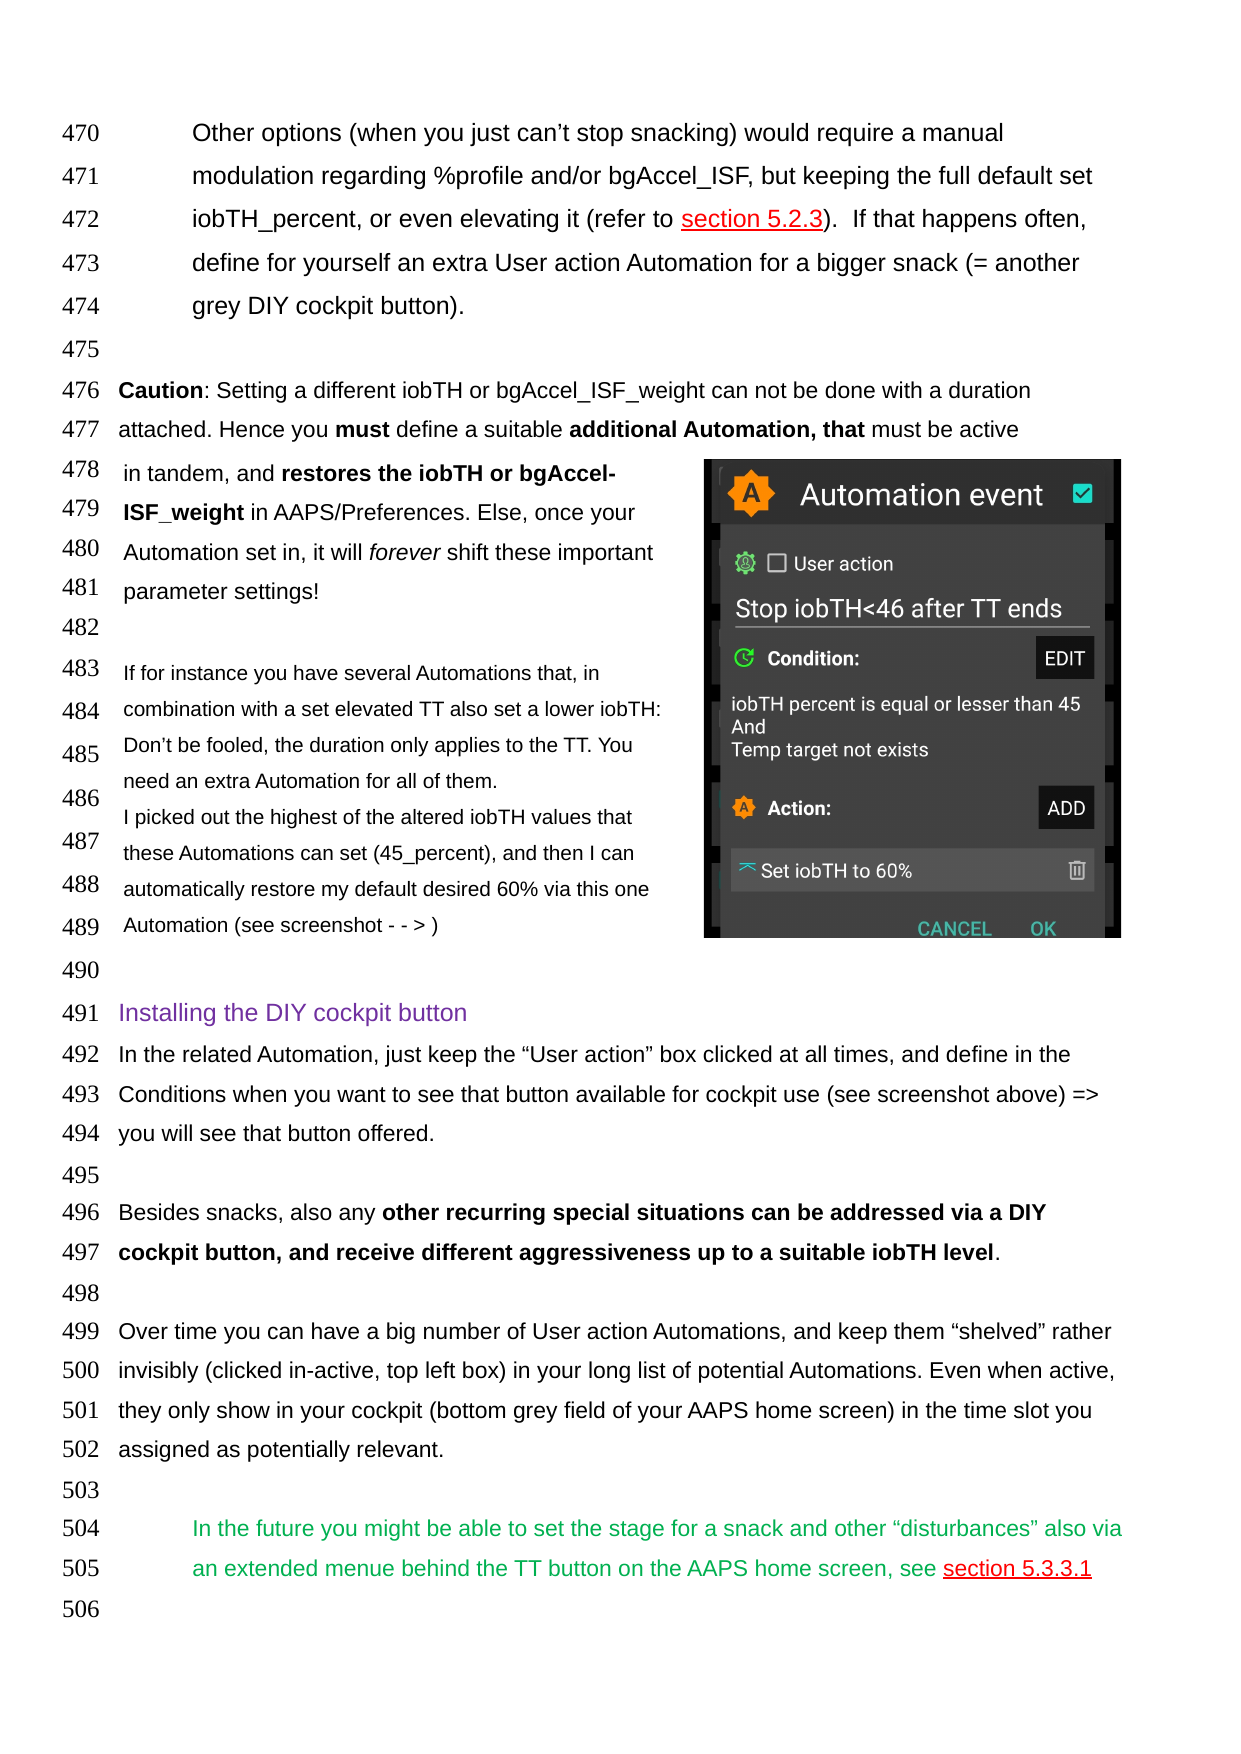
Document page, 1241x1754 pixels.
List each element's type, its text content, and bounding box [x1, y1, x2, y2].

text Caution: Setting a different iobTH or bgAccel_ISF_weight can not be done with a duration attached. Hence you must define a suitable additional Automation, that must be active [118, 377, 1122, 443]
text Besides snacks, also any other recurring special situations can be addressed via a DIY cockpit button, and receive different aggressiveness up to a suitable iobTH level. [118, 1199, 1122, 1265]
text Other options (when you just can’t stop snacking) would require a manual modulation regarding %profile and/or bgAccel_ISF, but keeping the full default set iobTH_percent, or even elevating it (refer to section 5.2.3). If that happens often, define for yourself an extra User action Automation for a bigger snack (= another grey DIY cockpit button). [192, 118, 1122, 319]
text In the related Automation, just keep the “User action” box clicked at all times, and define in the Conditions when you want to see that button available for cockpit use (see screenshot above) => you will see that button offered. [118, 1041, 1122, 1147]
text in tandem, and restores the iobTH or bgAccel-ISF_weight in AAPS/Preferences. Else, once your Automation set in, it will forever shift these important parameter settings! [123, 460, 674, 605]
text If for instance you have several Automations that, in combination with a set elevated TT also set a lower iobTH: Don’t be fooled, the duration only applies to the TT. You need an extra Automation for all of them. [123, 661, 674, 793]
text I picked out the highest of the altered iobTH values that these Automations can set (45_percent), and then I can automatically restore my default desired 60% via this one Automation (see screenshot - - > ) [123, 805, 674, 936]
text In the future you might be able to set the stage for a snack and other “disturbances” also via an extended menue behind the TT button on the AAPS home screen, see section 5.3.3.1 [192, 1515, 1122, 1581]
text [108, 452, 1129, 946]
text Over time you can have a big number of User action Automations, and keep them “shelved” rather invisibly (clicked in-active, top left box) in your long list of potential Automations. Even when active, they only show in your cockpit (bottom grey field of your AAPS home screen) in the time slot you assigned as potentially relevant. [118, 1318, 1122, 1462]
text Installing the DIY cockpit button [118, 998, 1122, 1027]
